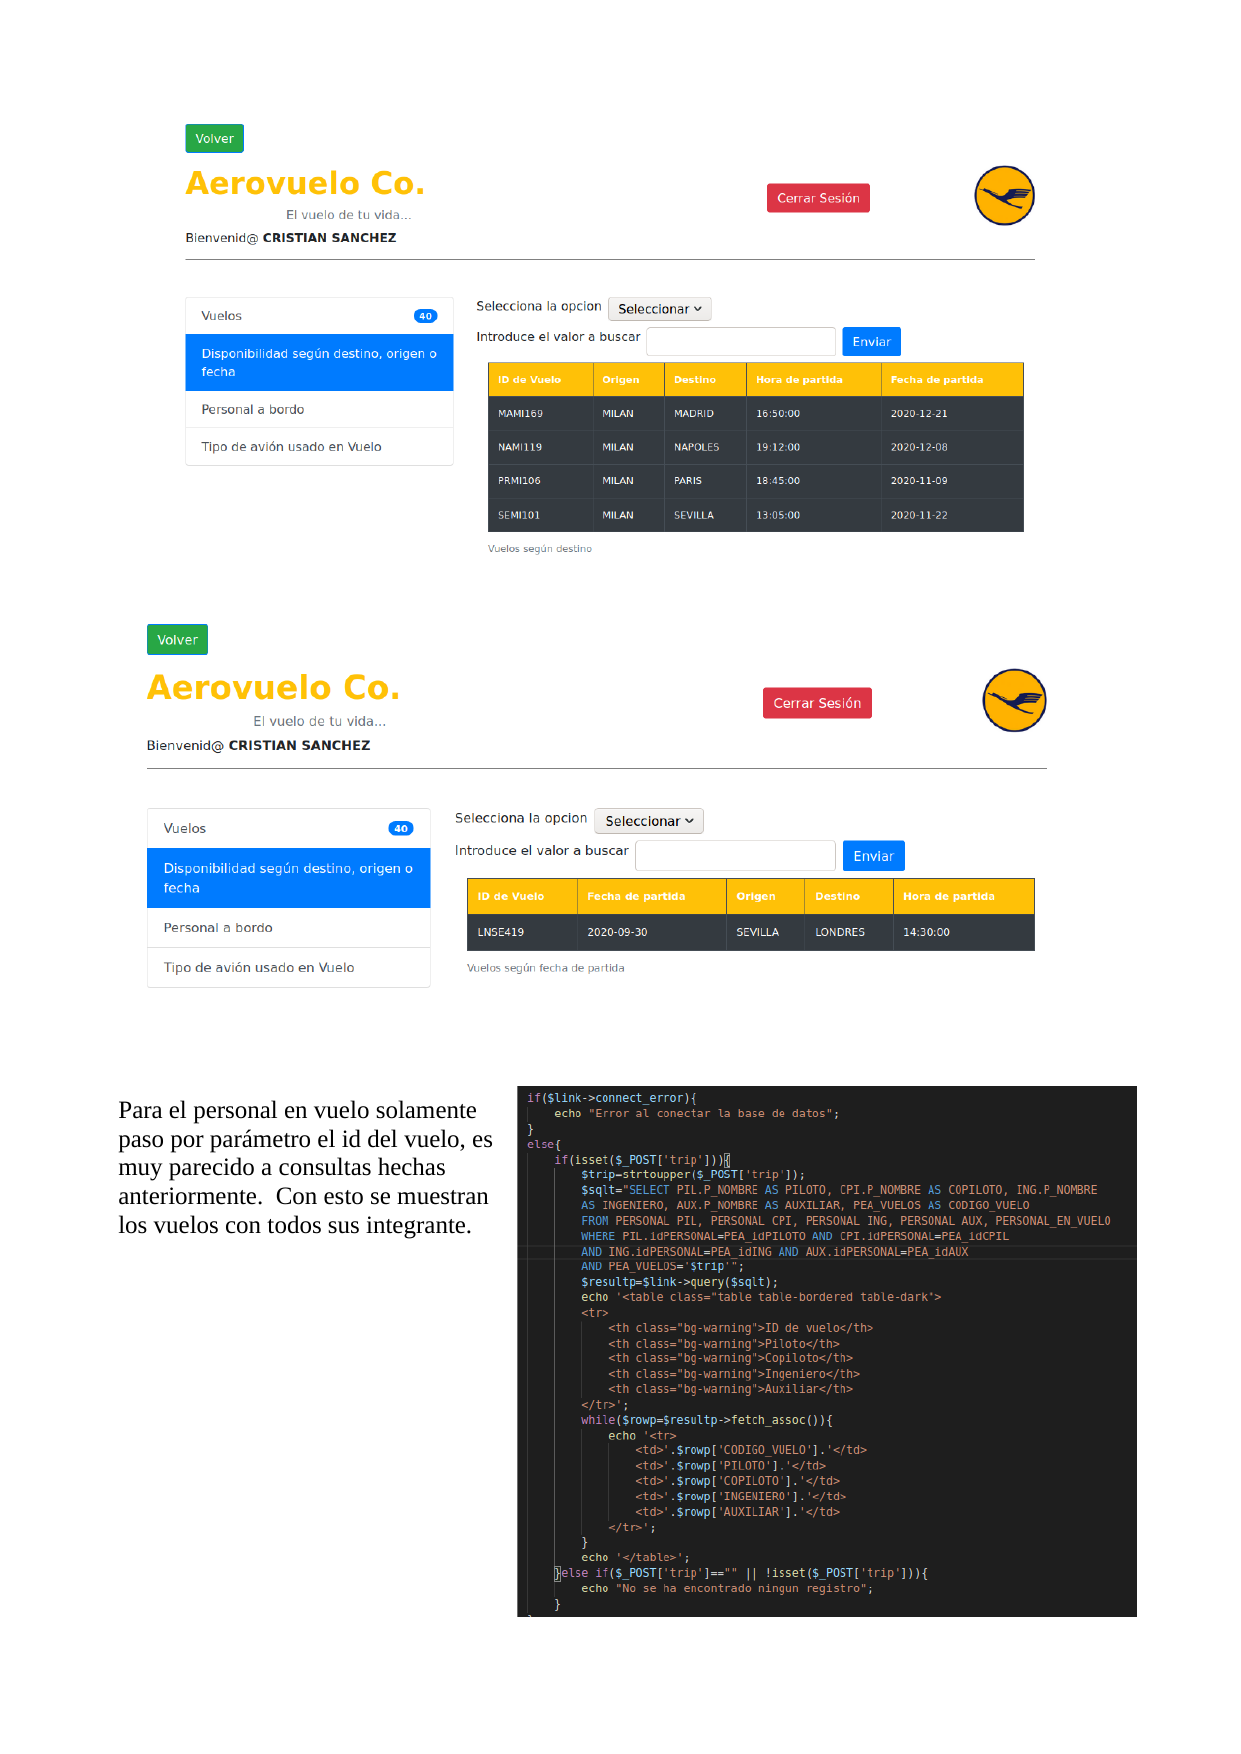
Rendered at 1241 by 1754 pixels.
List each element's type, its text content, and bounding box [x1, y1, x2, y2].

picture [126, 618, 1114, 1067]
text Para el personal en vuelo solamente paso por parámetro el id del vuelo, es muy parecido a consultas hechas anteriormente. Con esto se muestran los vuelos con todos sus integrante. [118, 1095, 517, 1239]
picture [517, 1086, 1137, 1617]
picture [179, 118, 1061, 590]
